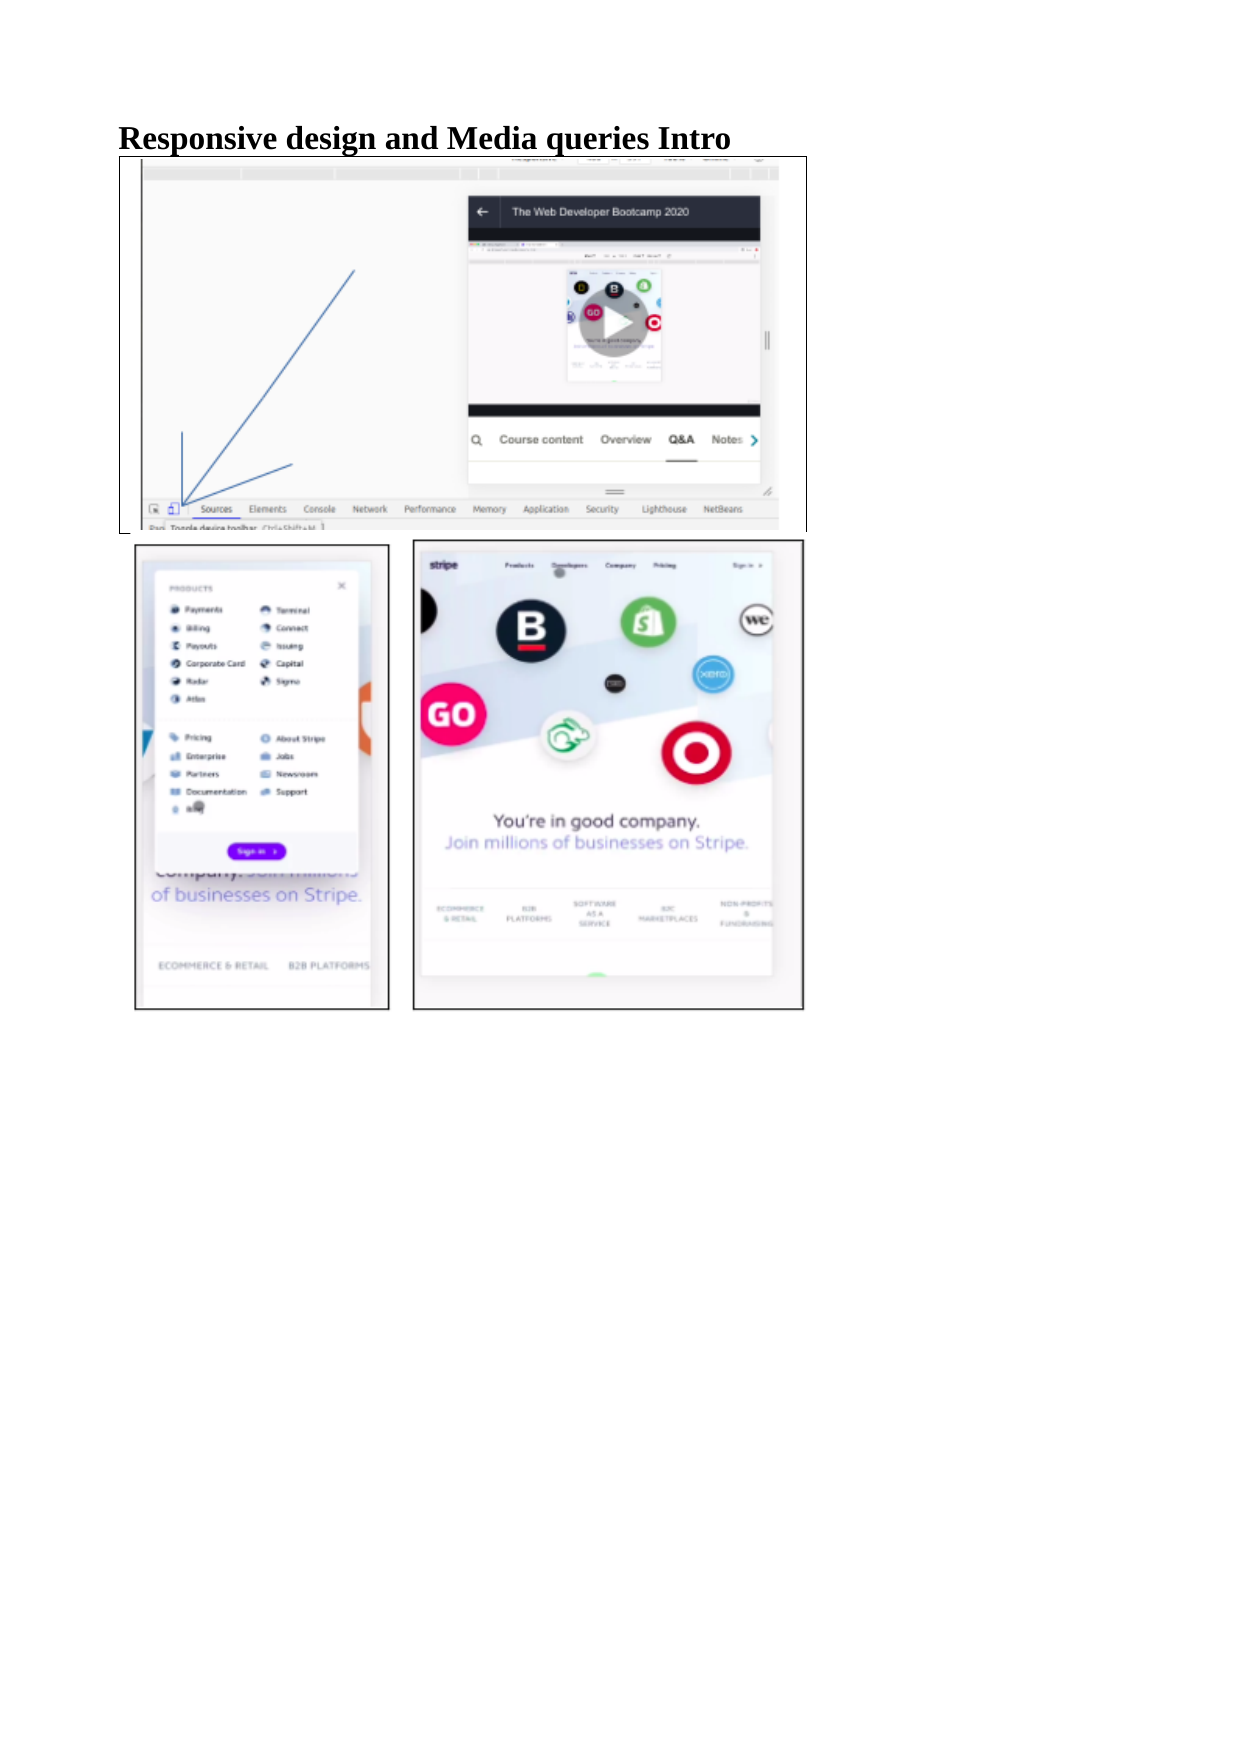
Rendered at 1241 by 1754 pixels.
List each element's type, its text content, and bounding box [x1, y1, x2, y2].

picture [130, 532, 848, 1018]
picture [121, 159, 803, 530]
text Responsive design and Media queries Intro [118, 118, 1122, 156]
